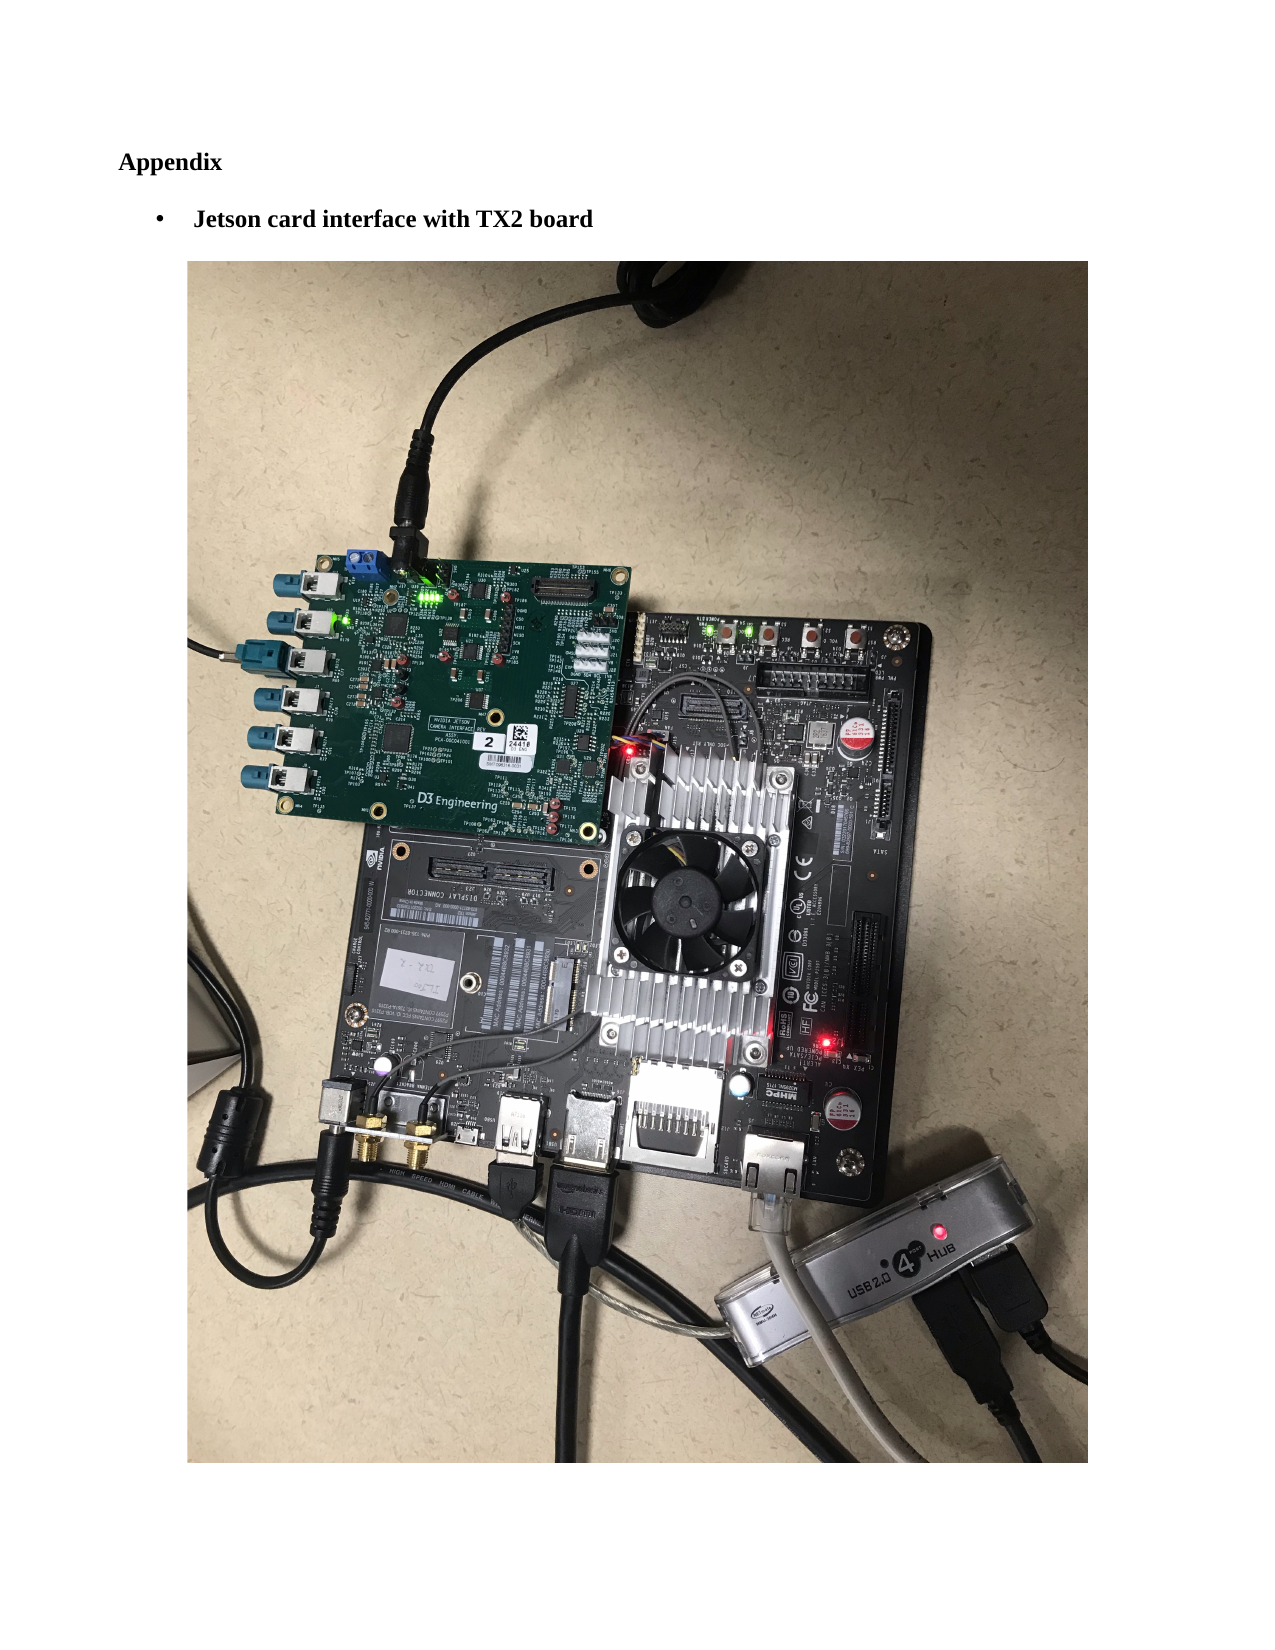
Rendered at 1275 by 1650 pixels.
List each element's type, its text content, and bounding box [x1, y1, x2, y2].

text Appendix [118, 147, 1157, 176]
picture [187, 261, 1088, 1463]
list Jetson card interface with TX2 board [156, 204, 1157, 233]
